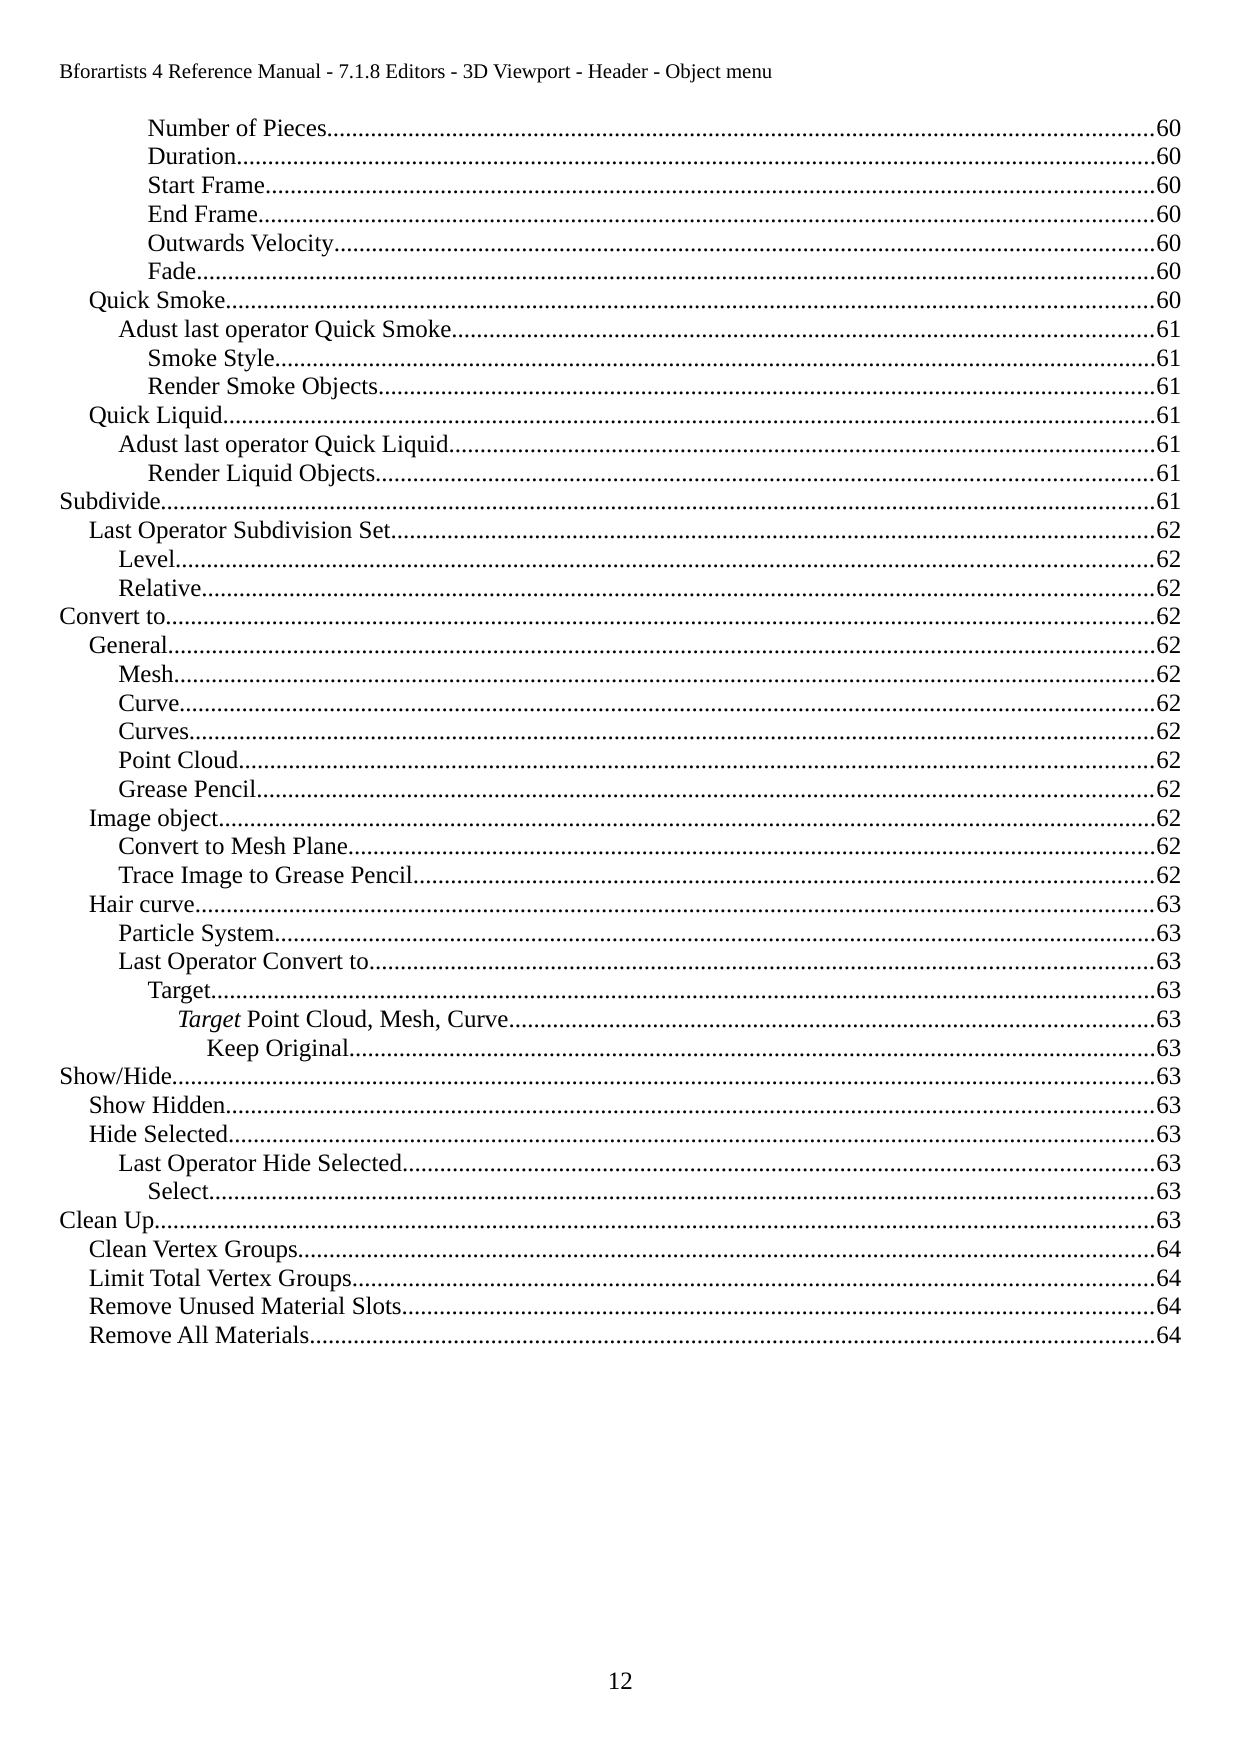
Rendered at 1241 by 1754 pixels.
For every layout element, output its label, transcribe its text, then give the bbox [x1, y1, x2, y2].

text Trace Image to Grease Pencil 62 [118, 860, 1181, 889]
text Select 63 [147, 1176, 1181, 1205]
text Target 63 [147, 975, 1181, 1004]
text Smoke Style 61 [147, 343, 1181, 371]
text Subdivide 61 [59, 486, 1181, 515]
text Duration 60 [147, 141, 1181, 170]
text Limit Total Vertex Groups 64 [88, 1263, 1181, 1291]
text Number of Pieces 60 [147, 113, 1181, 141]
text Render Liquid Objects 61 [147, 458, 1181, 486]
text Hide Selected 63 [88, 1119, 1181, 1148]
text Clean Vertex Groups 64 [88, 1234, 1181, 1263]
text Point Cloud 62 [118, 745, 1181, 774]
text Convert to Mesh Plane 62 [118, 831, 1181, 860]
text Clean Up 63 [59, 1205, 1181, 1234]
text Mesh 62 [118, 659, 1181, 688]
text Last Operator Convert to 63 [118, 946, 1181, 975]
text Relative 62 [118, 573, 1181, 601]
text Remove Unused Material Slots 64 [88, 1291, 1181, 1320]
text Outwards Velocity 60 [147, 228, 1181, 256]
text Hair curve 63 [88, 889, 1181, 918]
text Remove All Materials 64 [88, 1320, 1181, 1349]
text Target Point Cloud, Mesh, Curve 63 [177, 1004, 1181, 1033]
text Start Frame 60 [147, 170, 1181, 199]
text Last Operator Hide Selected 63 [118, 1148, 1181, 1176]
text Level 62 [118, 544, 1181, 573]
text Show Hidden 63 [88, 1090, 1181, 1119]
text Curves 62 [118, 716, 1181, 745]
text Quick Smoke 60 [88, 285, 1181, 314]
text Convert to 62 [59, 601, 1181, 630]
text Adust last operator Quick Smoke 61 [118, 314, 1181, 343]
text Fade 60 [147, 256, 1181, 285]
text Image object 62 [88, 803, 1181, 831]
text Show/Hide 63 [59, 1061, 1181, 1090]
text Curve 62 [118, 688, 1181, 716]
text Adust last operator Quick Liquid 61 [118, 429, 1181, 458]
text End Frame 60 [147, 199, 1181, 228]
text Last Operator Subdivision Set 62 [88, 515, 1181, 544]
text Grease Pencil 62 [118, 774, 1181, 803]
text Particle System 63 [118, 918, 1181, 946]
text General 62 [88, 630, 1181, 659]
text Quick Liquid 61 [88, 400, 1181, 429]
text Keep Original 63 [206, 1033, 1181, 1061]
text Render Smoke Objects 61 [147, 371, 1181, 400]
